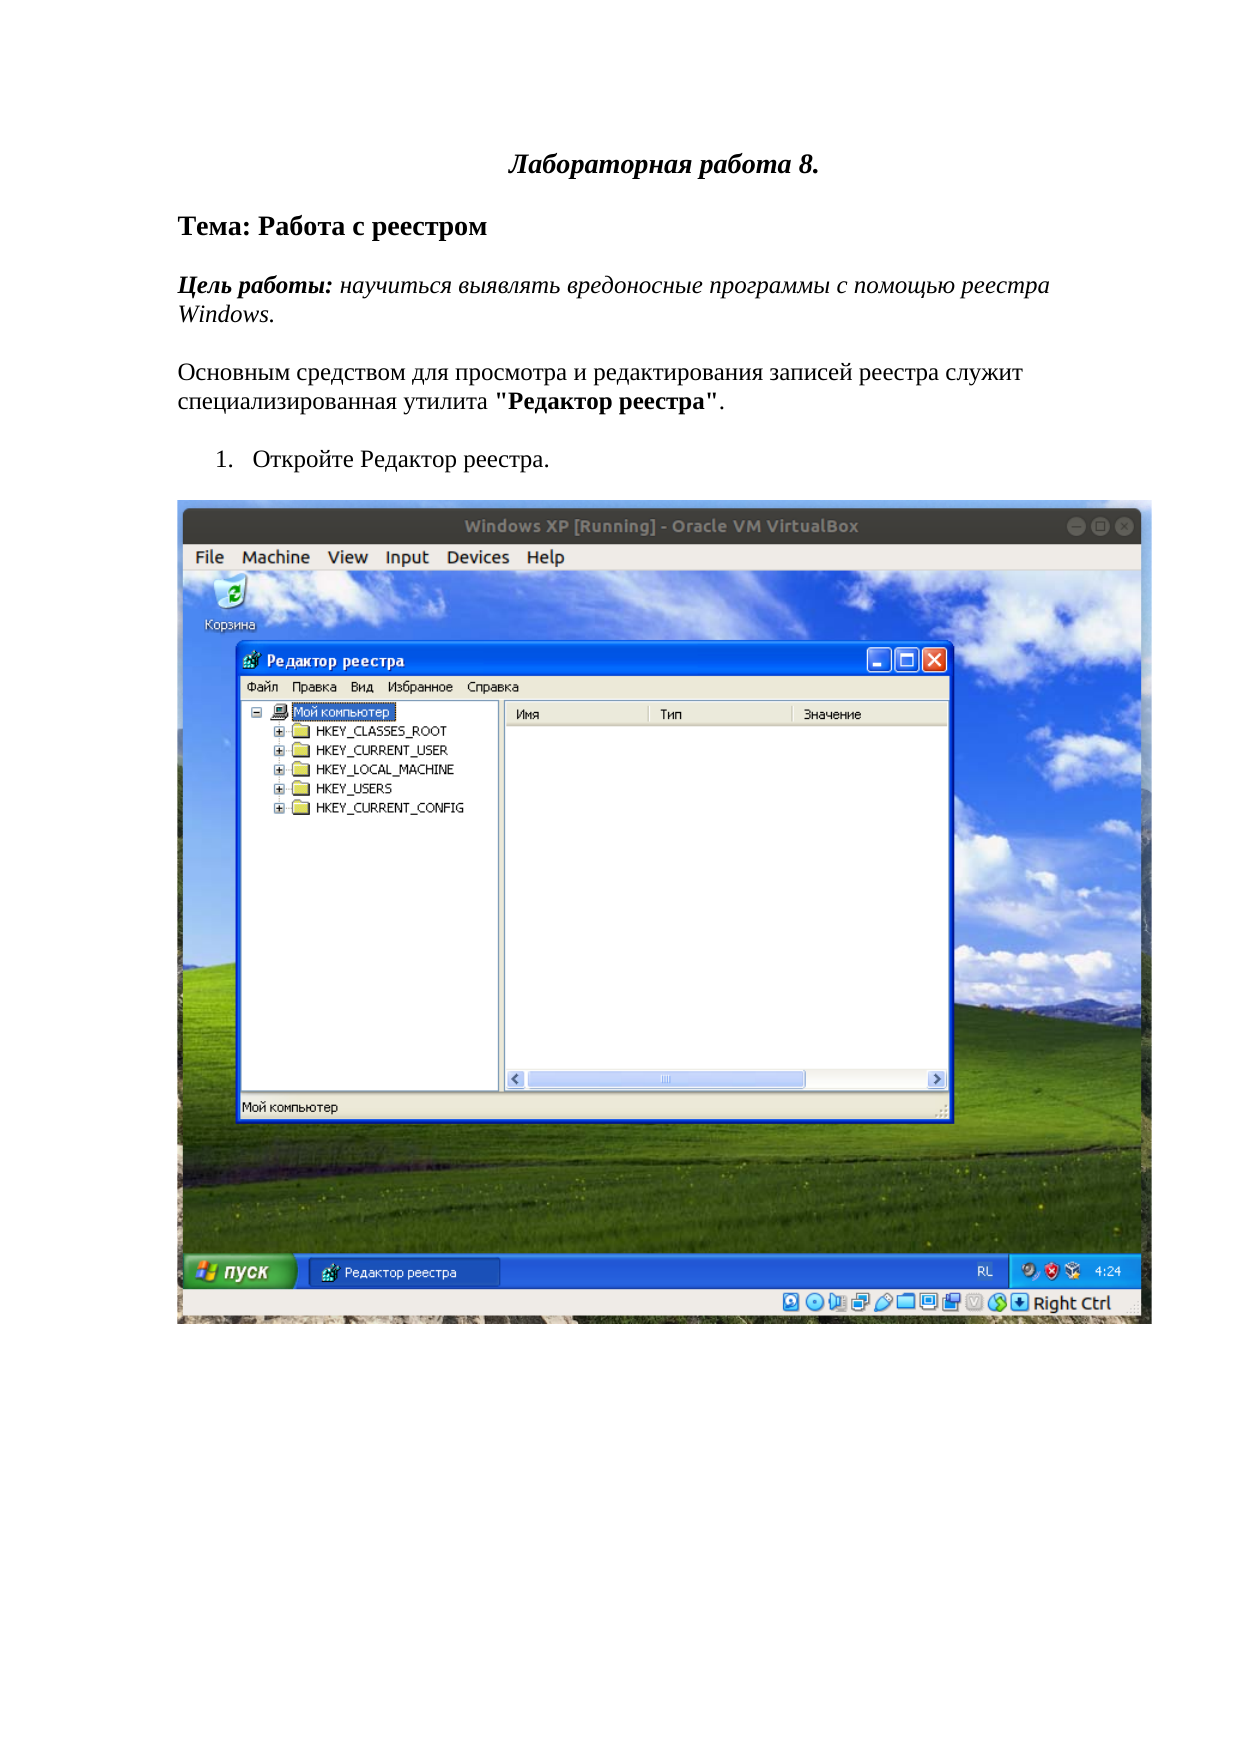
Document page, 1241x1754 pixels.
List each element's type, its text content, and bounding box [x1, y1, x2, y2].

subtitle Лабораторная работа 8. [177, 147, 1152, 180]
picture [177, 500, 1152, 1324]
text Цель работы: научиться выявлять вредоносные программы с помощью реестра Windows. [177, 270, 1152, 328]
subtitle Тема: Работа с реестром [177, 209, 1152, 241]
text Основным средством для просмотра и редактирования записей реестра служит специализированная утилита "Редактор реестра". [177, 357, 1152, 414]
list Откройте Редактор реестра. [215, 444, 1152, 472]
